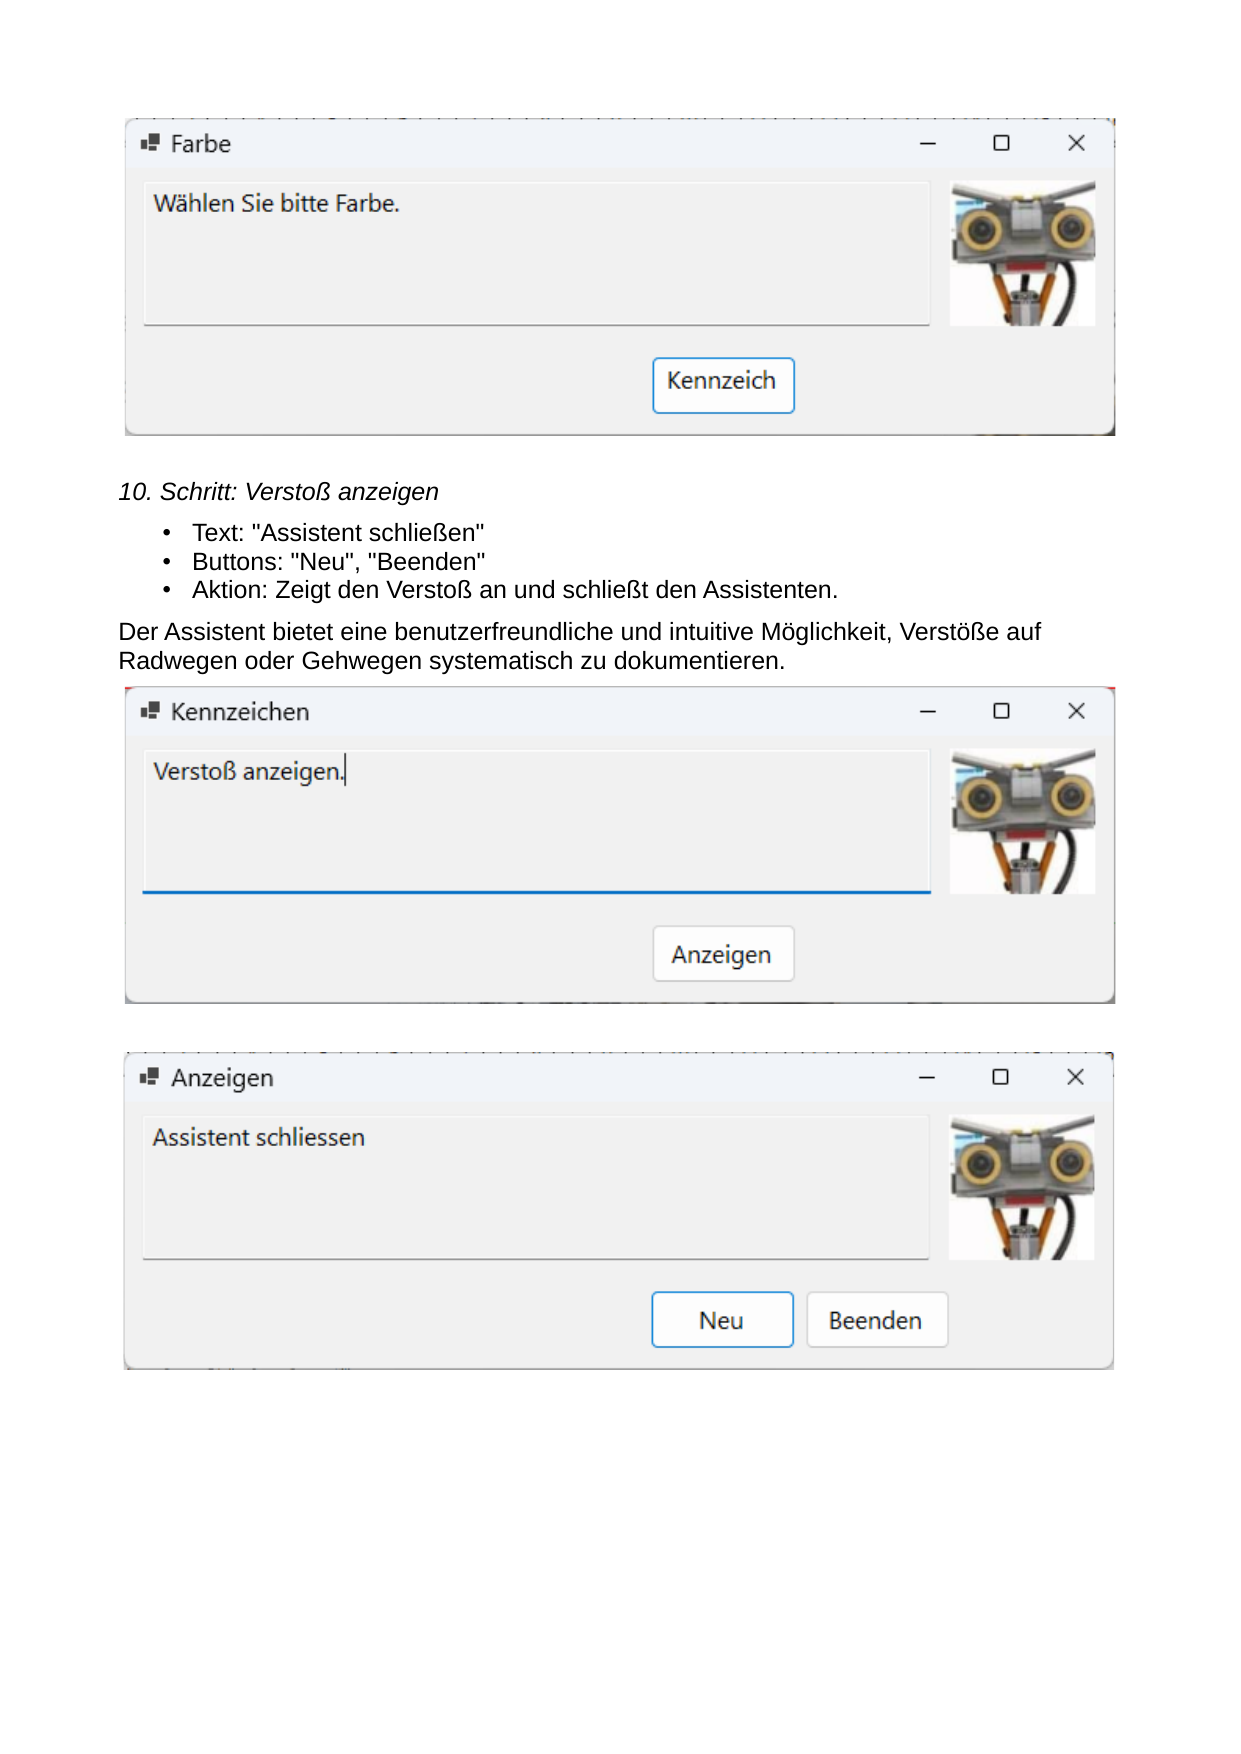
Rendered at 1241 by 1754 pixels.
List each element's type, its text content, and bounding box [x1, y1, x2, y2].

picture [124, 118, 1116, 436]
text Der Assistent bietet eine benutzerfreundliche und intuitive Möglichkeit, Verstöße auf Radwegen oder Gehwegen systematisch zu dokumentieren. [118, 617, 1122, 674]
picture [123, 1052, 1115, 1370]
list Buttons: "Neu", "Beenden" [162, 547, 1122, 576]
list Aktion: Zeigt den Verstoß an und schließt den Assistenten. [162, 576, 1122, 604]
list Text: "Assistent schließen" [162, 518, 1122, 547]
text 10. Schritt: Verstoß anzeigen [118, 477, 1122, 505]
picture [124, 686, 1116, 1004]
